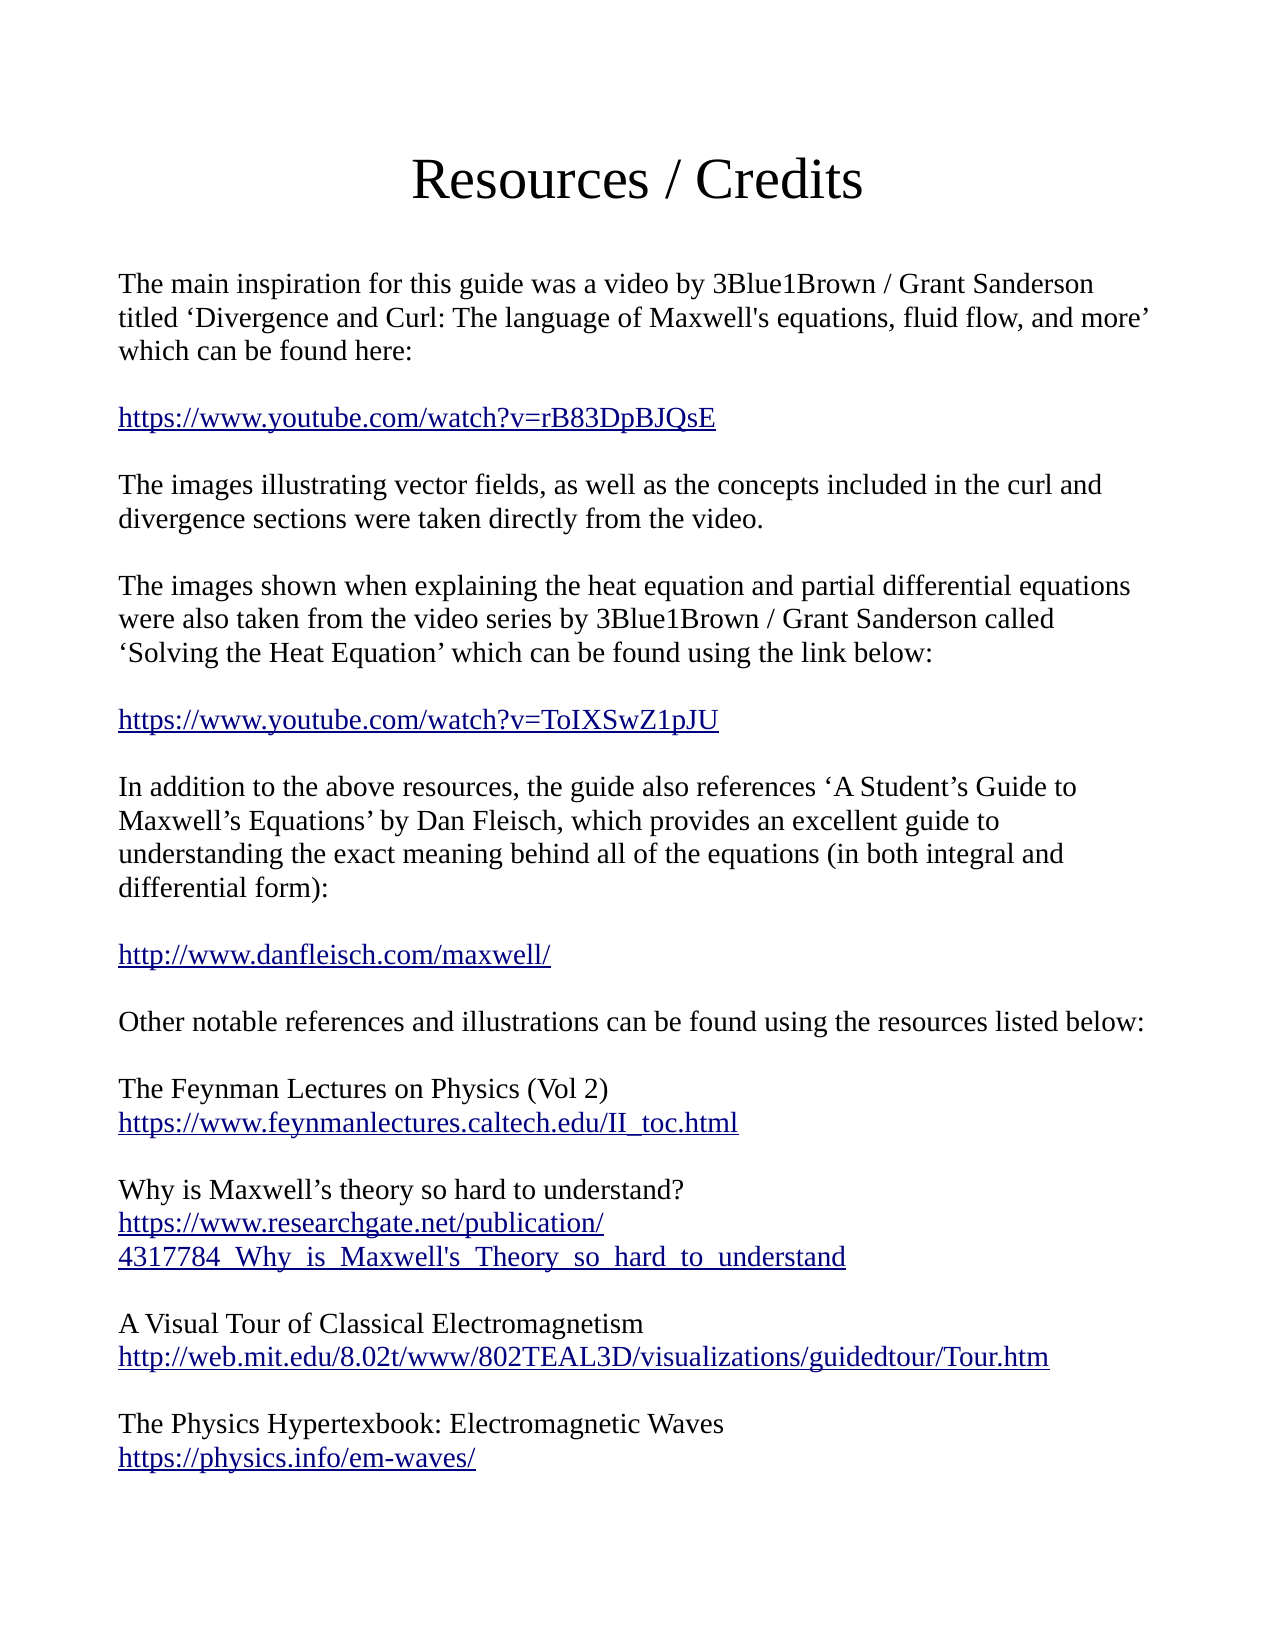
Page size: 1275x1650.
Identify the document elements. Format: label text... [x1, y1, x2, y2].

text https://www.youtube.com/watch?v=rB83DpBJQsE [118, 400, 1157, 434]
text https://www.youtube.com/watch?v=ToIXSwZ1pJU [118, 702, 1157, 736]
text The images shown when explaining the heat equation and partial differential equations were also taken from the video series by 3Blue1Brown / Grant Sanderson called ‘Solving the Heat Equation’ which can be found using the link below: [118, 568, 1157, 669]
text Why is Maxwell’s theory so hard to understand? [118, 1172, 1157, 1205]
text Other notable references and illustrations can be found using the resources listed below: [118, 1004, 1157, 1038]
text The Physics Hypertexbook: Electromagnetic Waves [118, 1407, 1157, 1440]
text The main inspiration for this guide was a video by 3Blue1Brown / Grant Sanderson titled ‘Divergence and Curl: The language of Maxwell's equations, fluid flow, and more’ which can be found here: [118, 266, 1157, 367]
text The Feynman Lectures on Physics (Vol 2) https://www.feynmanlectures.caltech.edu/II_toc.html [118, 1071, 1157, 1138]
text https://www.researchgate.net/publication/4317784_Why_is_Maxwell's_Theory_so_hard_to_understand [118, 1205, 1157, 1272]
text http://www.danfleisch.com/maxwell/ [118, 937, 1157, 971]
text https://physics.info/em-waves/ [118, 1440, 1157, 1474]
text A Visual Tour of Classical Electromagnetism http://web.mit.edu/8.02t/www/802TEAL3D/visualizations/guidedtour/Tour.htm [118, 1306, 1157, 1373]
text In addition to the above resources, the guide also references ‘A Student’s Guide to Maxwell’s Equations’ by Dan Fleisch, which provides an excellent guide to understanding the exact meaning behind all of the equations (in both integral and differential form): [118, 769, 1157, 903]
subtitle Resources / Credits [136, 144, 1139, 211]
text The images illustrating vector fields, as well as the concepts included in the curl and divergence sections were taken directly from the video. [118, 467, 1157, 534]
